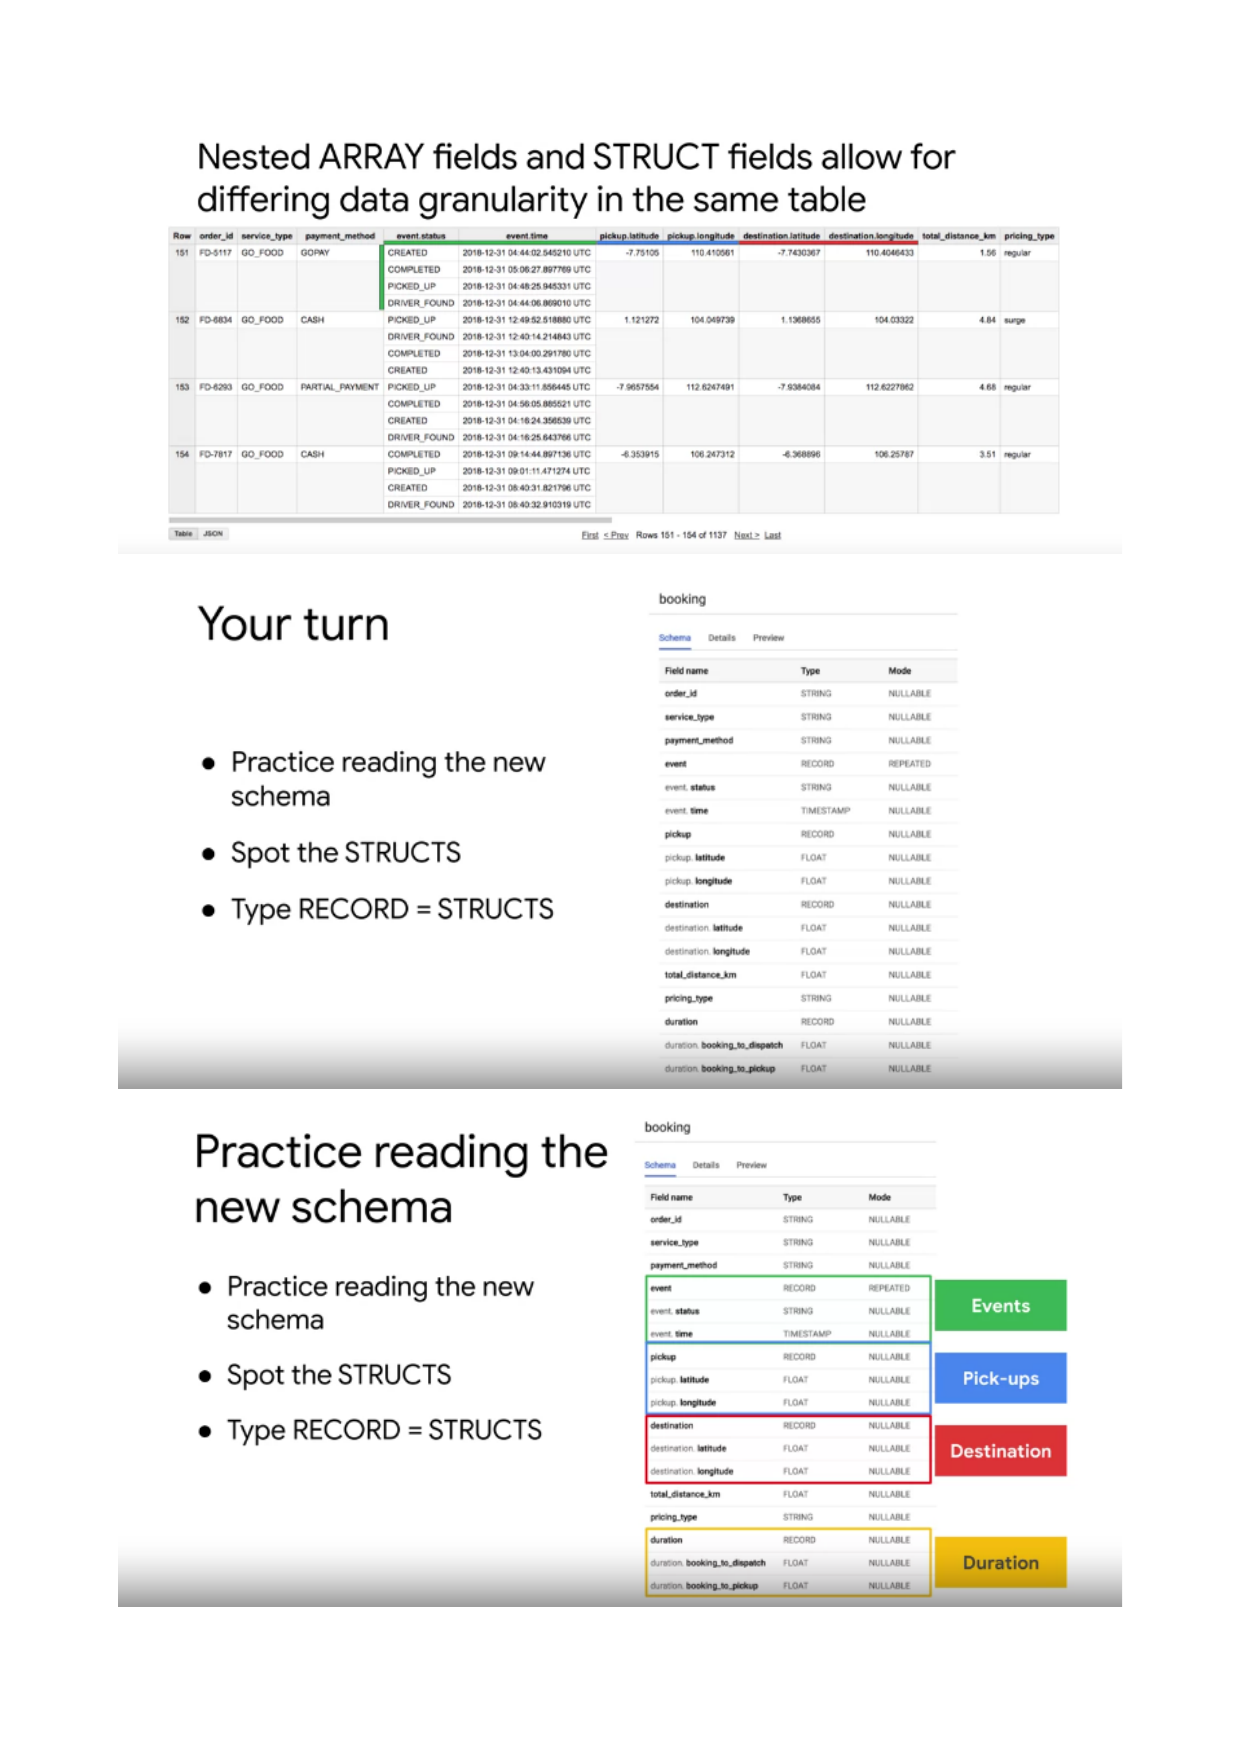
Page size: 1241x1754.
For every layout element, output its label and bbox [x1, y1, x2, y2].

picture [118, 582, 1123, 1089]
picture [118, 1117, 1123, 1607]
picture [118, 118, 1123, 554]
